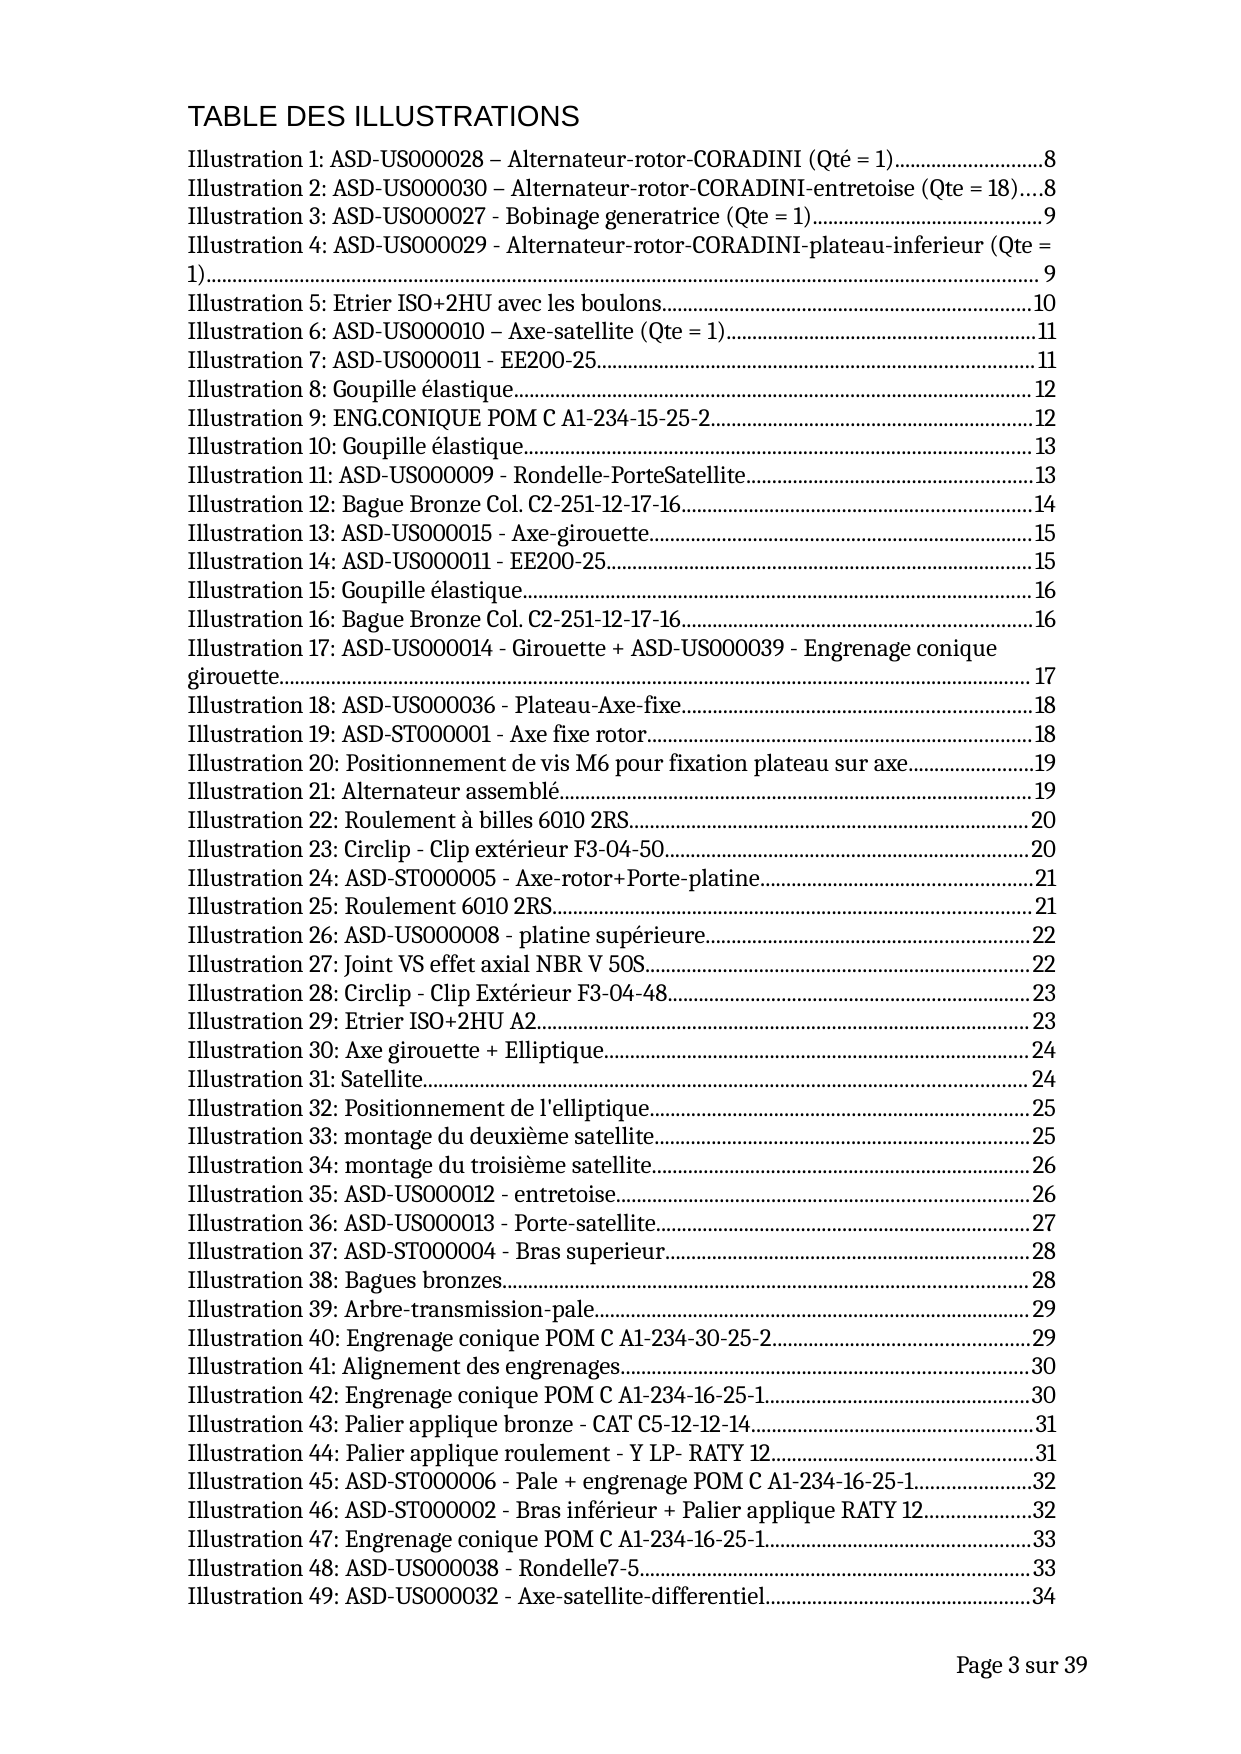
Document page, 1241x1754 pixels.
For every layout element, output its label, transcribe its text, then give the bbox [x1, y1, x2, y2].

text Illustration 44: Palier applique roulement - Y LP- RATY 12 31 [187, 1438, 1056, 1467]
text Illustration 46: ASD-ST000002 - Bras inférieur + Palier applique RATY 12 32 [187, 1496, 1056, 1525]
text Illustration 23: Circlip - Clip extérieur F3-04-50 20 [187, 835, 1056, 863]
text Illustration 4: ASD-US000029 - Alternateur-rotor-CORADINI-plateau-inferieur (Qte = 1) 9 [187, 231, 1056, 288]
text Illustration 15: Goupille élastique 16 [187, 576, 1056, 605]
text Illustration 17: ASD-US000014 - Girouette + ASD-US000039 - Engrenage conique girouette 17 [187, 633, 1056, 691]
text Illustration 41: Alignement des engrenages 30 [187, 1352, 1056, 1381]
text Illustration 49: ASD-US000032 - Axe-satellite-differentiel 34 [187, 1582, 1056, 1611]
text Illustration 31: Satellite 24 [187, 1065, 1056, 1093]
text Illustration 2: ASD-US000030 – Alternateur-rotor-CORADINI-entretoise (Qte = 18) 8 [187, 173, 1056, 202]
text Illustration 20: Positionnement de vis M6 pour fixation plateau sur axe 19 [187, 748, 1056, 777]
text Illustration 8: Goupille élastique 12 [187, 375, 1056, 403]
text Illustration 42: Engrenage conique POM C A1-234-16-25-1 30 [187, 1381, 1056, 1410]
text Illustration 38: Bagues bronzes 28 [187, 1266, 1056, 1295]
text Illustration 36: ASD-US000013 - Porte-satellite 27 [187, 1208, 1056, 1237]
text Illustration 12: Bague Bronze Col. C2-251-12-17-16 14 [187, 490, 1056, 518]
text Illustration 1: ASD-US000028 – Alternateur-rotor-CORADINI (Qté = 1) 8 [187, 145, 1056, 173]
text Illustration 18: ASD-US000036 - Plateau-Axe-fixe 18 [187, 691, 1056, 720]
text Illustration 39: Arbre-transmission-pale 29 [187, 1295, 1056, 1323]
text Illustration 32: Positionnement de l'elliptique 25 [187, 1093, 1056, 1122]
text Illustration 24: ASD-ST000005 - Axe-rotor+Porte-platine 21 [187, 863, 1056, 892]
text Illustration 33: montage du deuxième satellite 25 [187, 1122, 1056, 1151]
text Illustration 21: Alternateur assemblé 19 [187, 777, 1056, 806]
text Illustration 10: Goupille élastique 13 [187, 432, 1056, 461]
text Illustration 19: ASD-ST000001 - Axe fixe rotor 18 [187, 720, 1056, 748]
text Illustration 47: Engrenage conique POM C A1-234-16-25-1 33 [187, 1525, 1056, 1553]
subtitle TABLE DES ILLUSTRATIONS [187, 99, 1056, 132]
text Illustration 9: ENG.CONIQUE POM C A1-234-15-25-2 12 [187, 403, 1056, 432]
text Illustration 26: ASD-US000008 - platine supérieure 22 [187, 921, 1056, 950]
text Illustration 45: ASD-ST000006 - Pale + engrenage POM C A1-234-16-25-1 32 [187, 1467, 1056, 1496]
text Illustration 27: Joint VS effet axial NBR V 50S 22 [187, 950, 1056, 978]
text Illustration 6: ASD-US000010 – Axe-satellite (Qte = 1) 11 [187, 317, 1056, 346]
text Illustration 28: Circlip - Clip Extérieur F3-04-48 23 [187, 978, 1056, 1007]
text Illustration 22: Roulement à billes 6010 2RS 20 [187, 806, 1056, 835]
text Illustration 40: Engrenage conique POM C A1-234-30-25-2 29 [187, 1323, 1056, 1352]
text Illustration 13: ASD-US000015 - Axe-girouette 15 [187, 518, 1056, 547]
text Illustration 11: ASD-US000009 - Rondelle-PorteSatellite 13 [187, 461, 1056, 490]
text Illustration 37: ASD-ST000004 - Bras superieur 28 [187, 1237, 1056, 1266]
text Illustration 30: Axe girouette + Elliptique 24 [187, 1036, 1056, 1065]
text Illustration 35: ASD-US000012 - entretoise 26 [187, 1180, 1056, 1208]
text Illustration 48: ASD-US000038 - Rondelle7-5 33 [187, 1553, 1056, 1582]
text Illustration 25: Roulement 6010 2RS 21 [187, 892, 1056, 921]
text Illustration 14: ASD-US000011 - EE200-25 15 [187, 547, 1056, 576]
text Illustration 34: montage du troisième satellite 26 [187, 1151, 1056, 1180]
text Illustration 5: Etrier ISO+2HU avec les boulons 10 [187, 288, 1056, 317]
text Illustration 16: Bague Bronze Col. C2-251-12-17-16 16 [187, 605, 1056, 633]
text Illustration 29: Etrier ISO+2HU A2 23 [187, 1007, 1056, 1036]
text Illustration 7: ASD-US000011 - EE200-25 11 [187, 346, 1056, 375]
text Illustration 3: ASD-US000027 - Bobinage generatrice (Qte = 1) 9 [187, 202, 1056, 231]
text Illustration 43: Palier applique bronze - CAT C5-12-12-14 31 [187, 1410, 1056, 1438]
